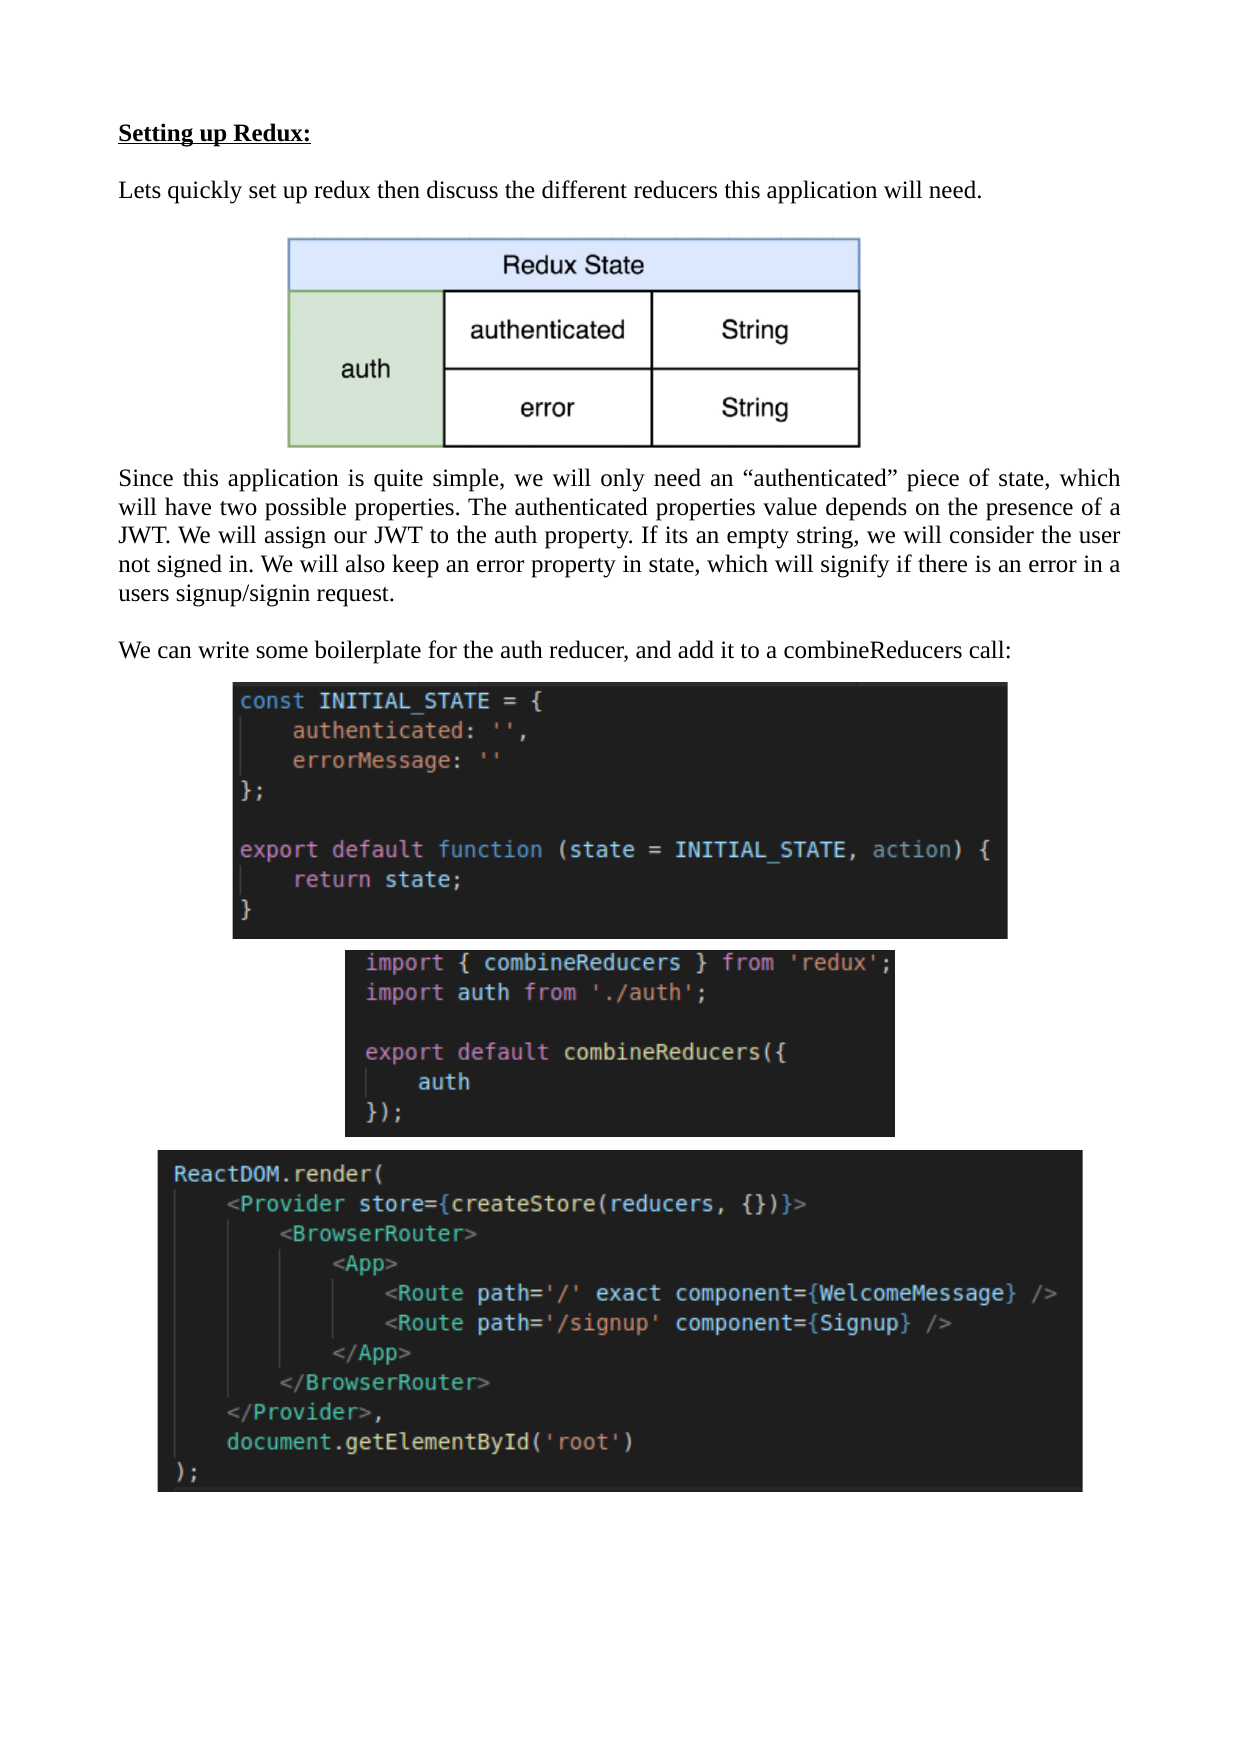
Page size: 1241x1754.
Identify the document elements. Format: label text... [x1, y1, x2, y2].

text Setting up Redux: [118, 118, 1122, 147]
text Since this application is quite simple, we will only need an “authenticated” piece of state, which will have two possible properties. The authenticated properties value depends on the presence of a JWT. We will assign our JWT to the auth property. If its an empty string, we will consider the user not signed in. We will also keep an error property in state, which will signify if there is an error in a users signup/signin request. [118, 463, 1122, 607]
text Lets quickly set up redux then discuss the different reducers this application will need. [118, 176, 1122, 204]
text We can write some boilerplate for the auth reducer, and add it to a combineReducers call: [118, 636, 1122, 664]
picture [345, 950, 895, 1137]
picture [157, 1150, 1083, 1492]
picture [286, 233, 862, 448]
picture [232, 682, 1008, 939]
